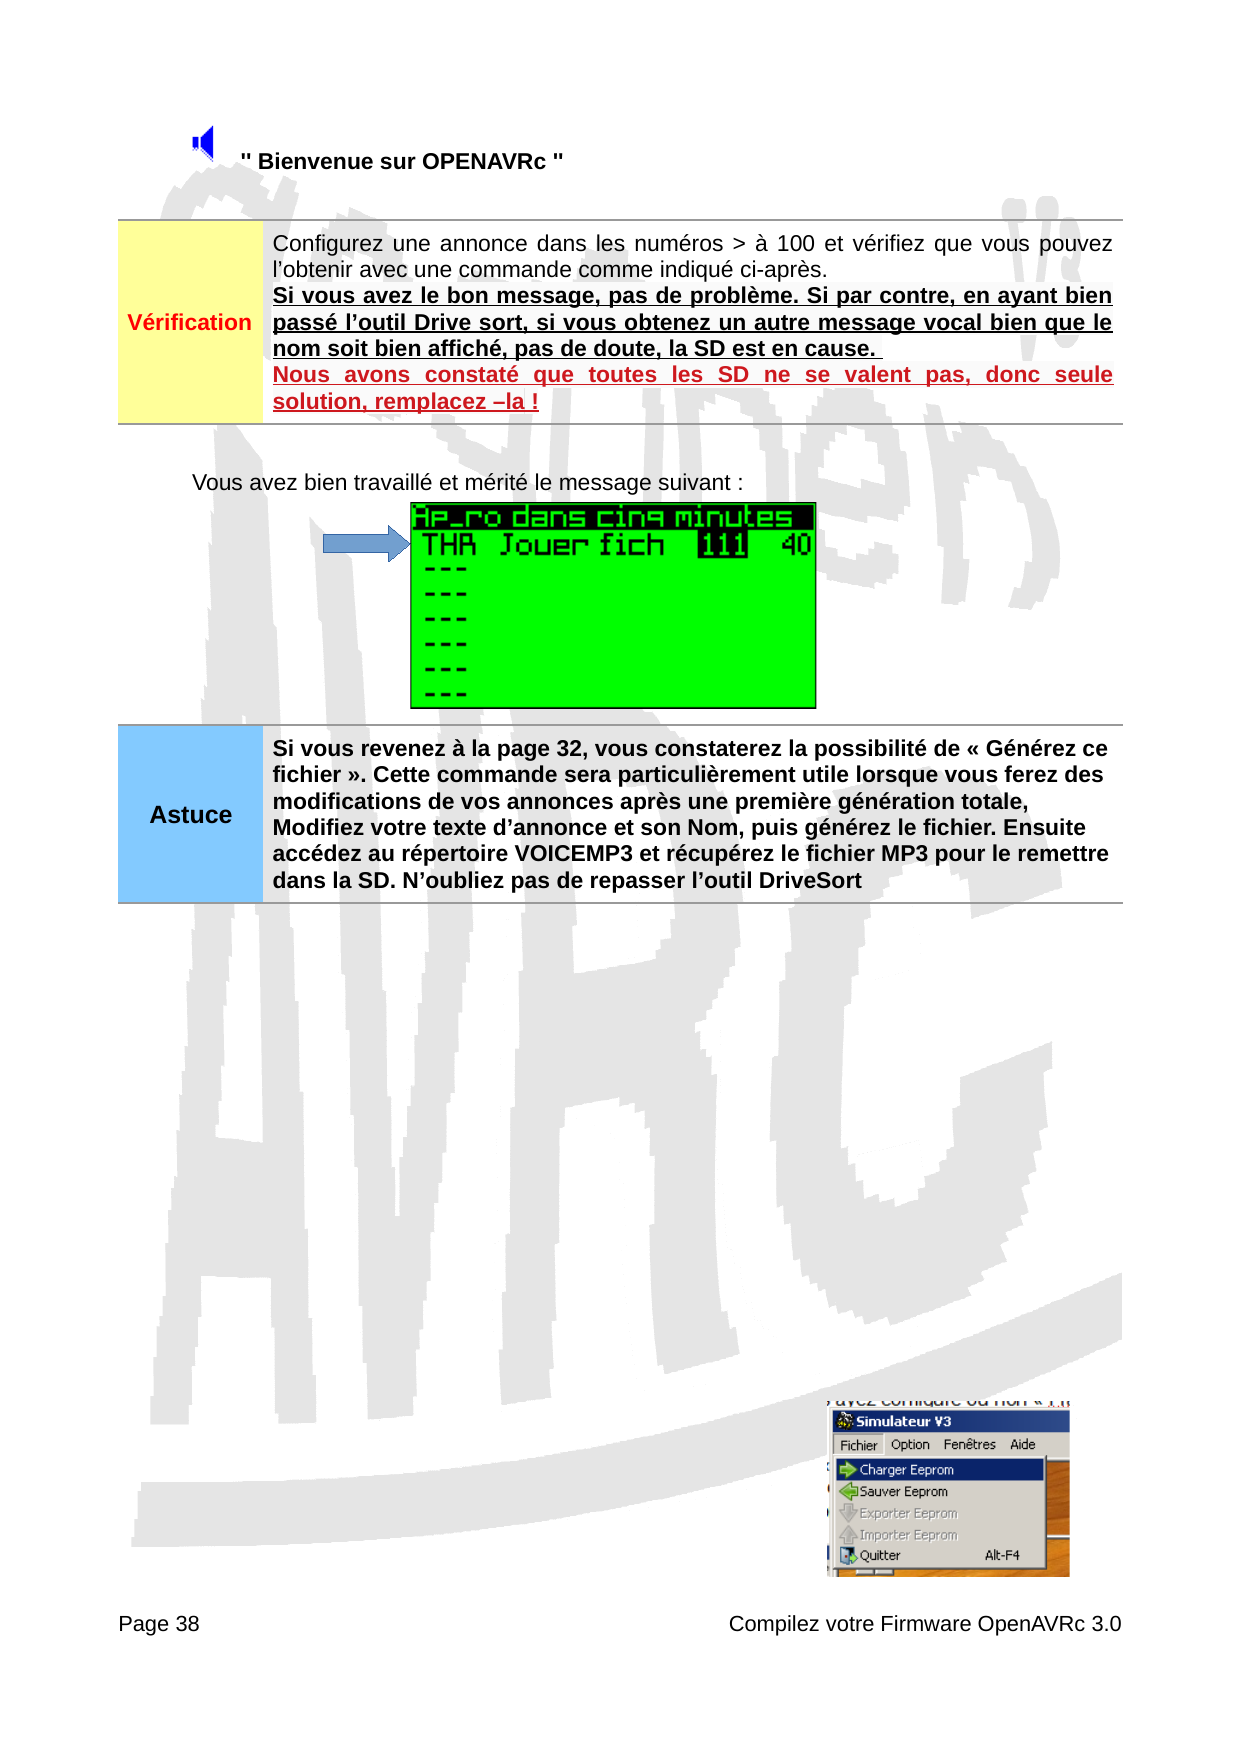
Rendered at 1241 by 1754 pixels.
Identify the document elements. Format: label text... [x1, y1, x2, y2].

picture [410, 502, 817, 709]
table_header Vérification [118, 221, 263, 423]
table_header Configurez une annonce dans les numéros > à 100 et vérifiez que vous pouvez l’obtenir avec une commande comme indiqué ci-après. Si vous avez le bon message, pas de problème. Si par contre, en ayant bien passé l’outil Drive sort, si vous obtenez un autre message vocal bien que le nom soit bien affiché, pas de doute, la SD est en cause. Nous avons constaté que toutes les SD ne se valent pas, donc seule solution, remplacez –la ! [264, 221, 1122, 423]
text Vous avez bien travaillé et mérité le message suivant : [118, 469, 1122, 495]
picture [192, 118, 241, 170]
table_header Si vous revenez à la page 32, vous constaterez la possibilité de « Générez ce fichier ». Cette commande sera particulièrement utile lorsque vous ferez des modifications de vos annonces après une première génération totale, Modifiez votre texte d’annonce et son Nom, puis générez le fichier. Ensuite accédez au répertoire VOICEMP3 et récupérez le fichier MP3 pour le remettre dans la SD. N’oubliez pas de repasser l’outil DriveSort [264, 726, 1122, 902]
text '' Bienvenue sur OPENAVRc '' [118, 118, 1122, 174]
table_header Astuce [118, 726, 263, 902]
